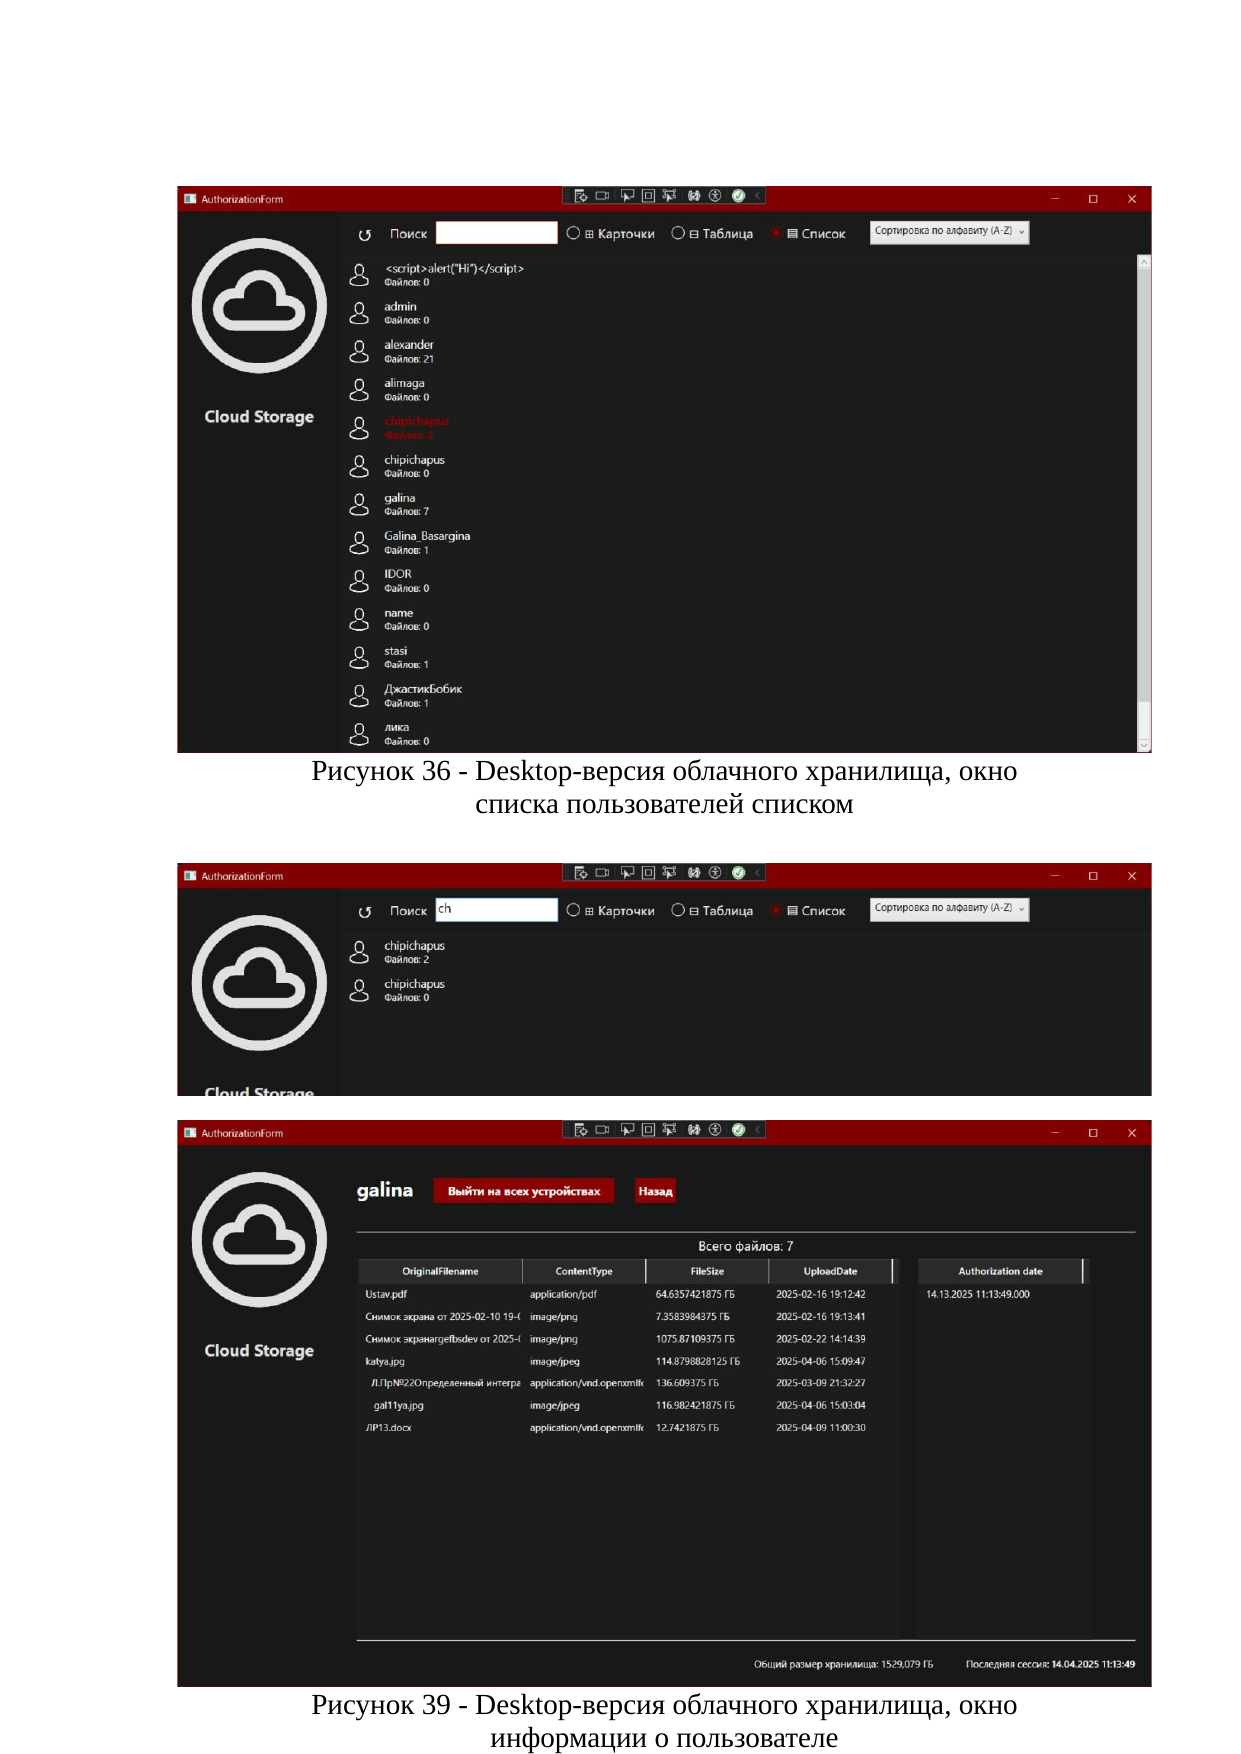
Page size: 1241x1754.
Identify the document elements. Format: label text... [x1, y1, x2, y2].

picture [177, 186, 1152, 753]
text Рисунок 36 - Desktop-версия облачного хранилища, окно списка пользователей списком [295, 753, 1033, 820]
picture [177, 1120, 1152, 1687]
picture [177, 863, 1152, 1096]
text Рисунок 39 - Desktop-версия облачного хранилища, окно информации о пользователе [295, 1687, 1033, 1754]
